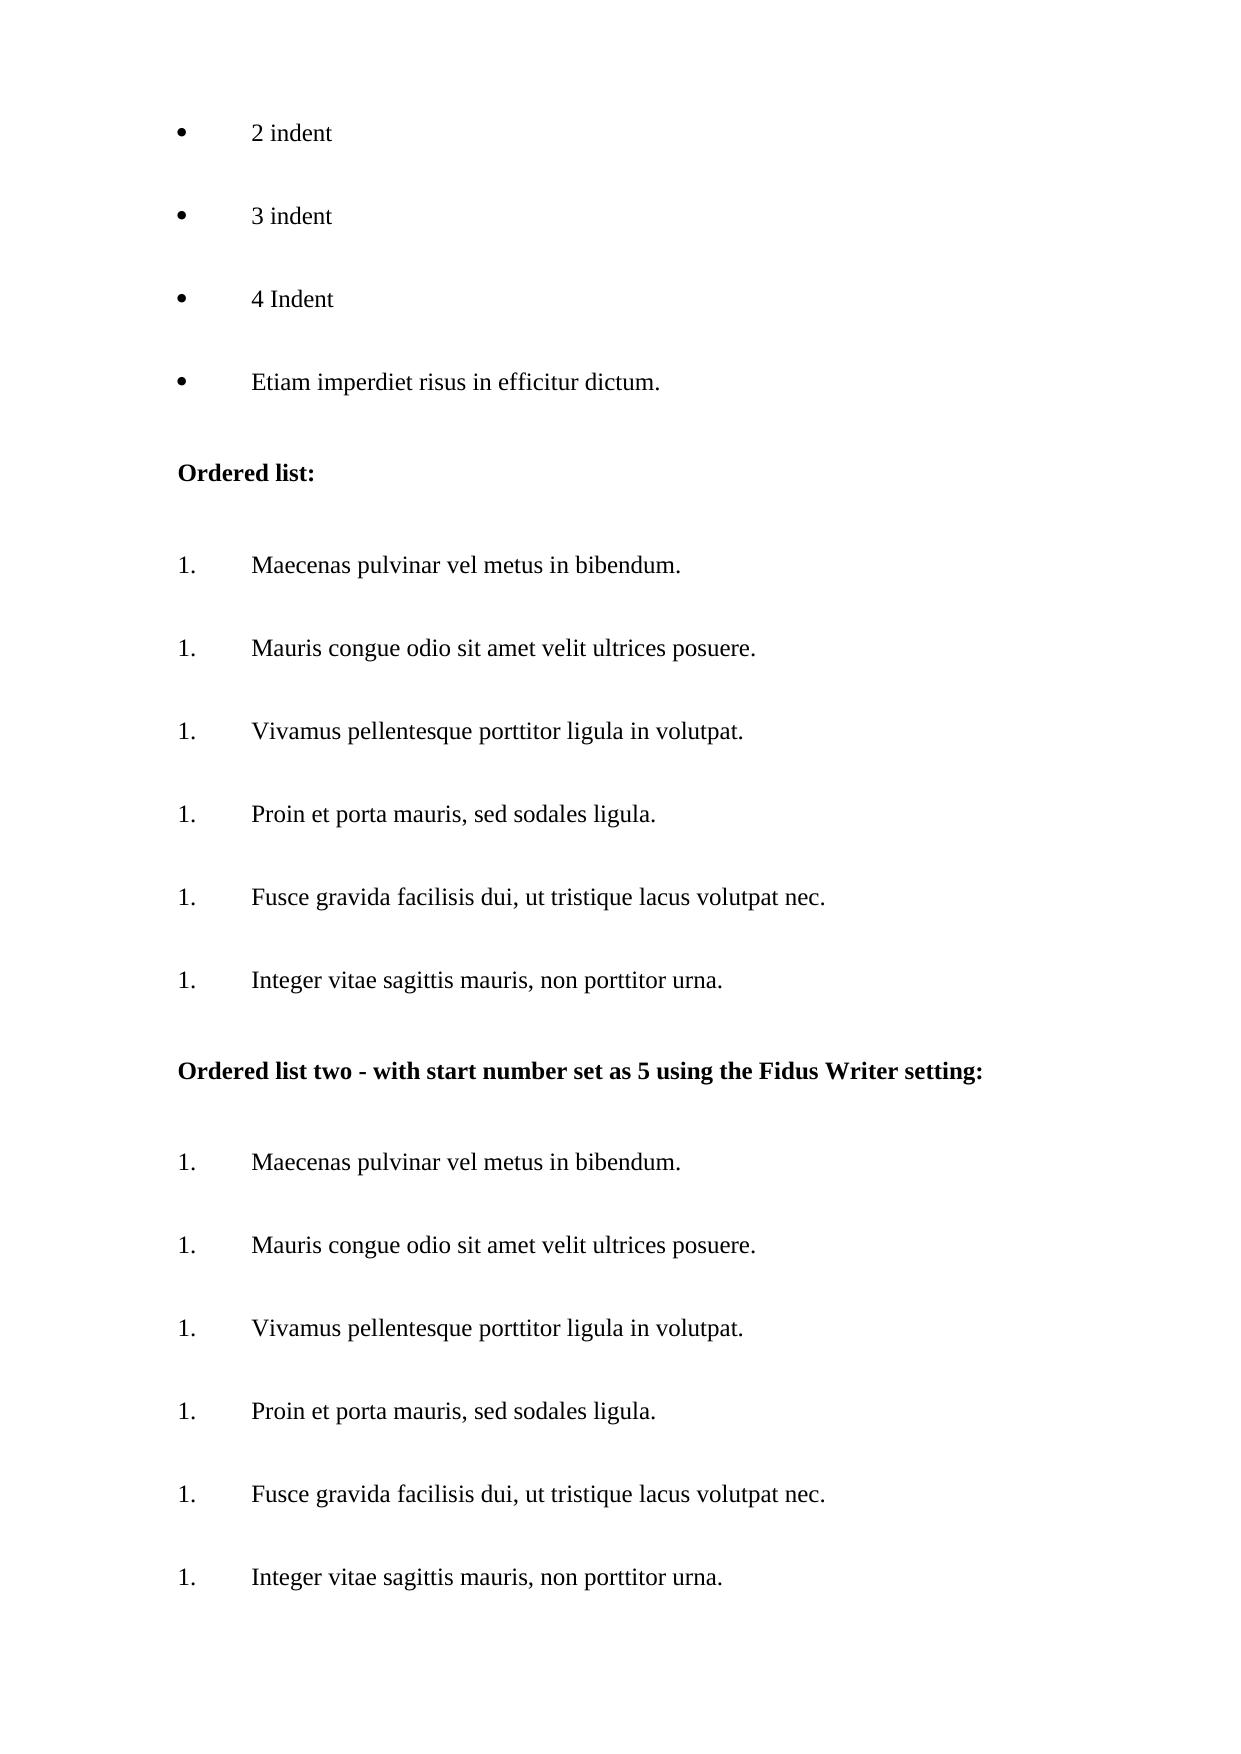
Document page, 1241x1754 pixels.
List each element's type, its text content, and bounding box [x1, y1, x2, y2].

text Ordered list two - with start number set as 5 using the Fidus Writer setting: [177, 1056, 1152, 1085]
text Ordered list: [177, 458, 1152, 487]
list Integer vitae sagittis mauris, non porttitor urna. [177, 965, 1152, 993]
list Integer vitae sagittis mauris, non porttitor urna. [177, 1562, 1152, 1591]
list Vivamus pellentesque porttitor ligula in volutpat. [177, 1313, 1152, 1342]
list Mauris congue odio sit amet velit ultrices posuere. [177, 633, 1152, 661]
list Etiam imperdiet risus in efficitur dictum. [177, 367, 1152, 396]
list Vivamus pellentesque porttitor ligula in volutpat. [177, 716, 1152, 744]
list Maecenas pulvinar vel metus in bibendum. [177, 550, 1152, 578]
list Fusce gravida facilisis dui, ut tristique lacus volutpat nec. [177, 882, 1152, 911]
list 3 indent [177, 201, 1152, 230]
list Maecenas pulvinar vel metus in bibendum. [177, 1147, 1152, 1176]
list 2 indent [177, 118, 1152, 147]
list Proin et porta mauris, sed sodales ligula. [177, 1396, 1152, 1425]
list 4 Indent [177, 284, 1152, 313]
list Fusce gravida facilisis dui, ut tristique lacus volutpat nec. [177, 1479, 1152, 1508]
list Proin et porta mauris, sed sodales ligula. [177, 799, 1152, 827]
list Mauris congue odio sit amet velit ultrices posuere. [177, 1230, 1152, 1259]
